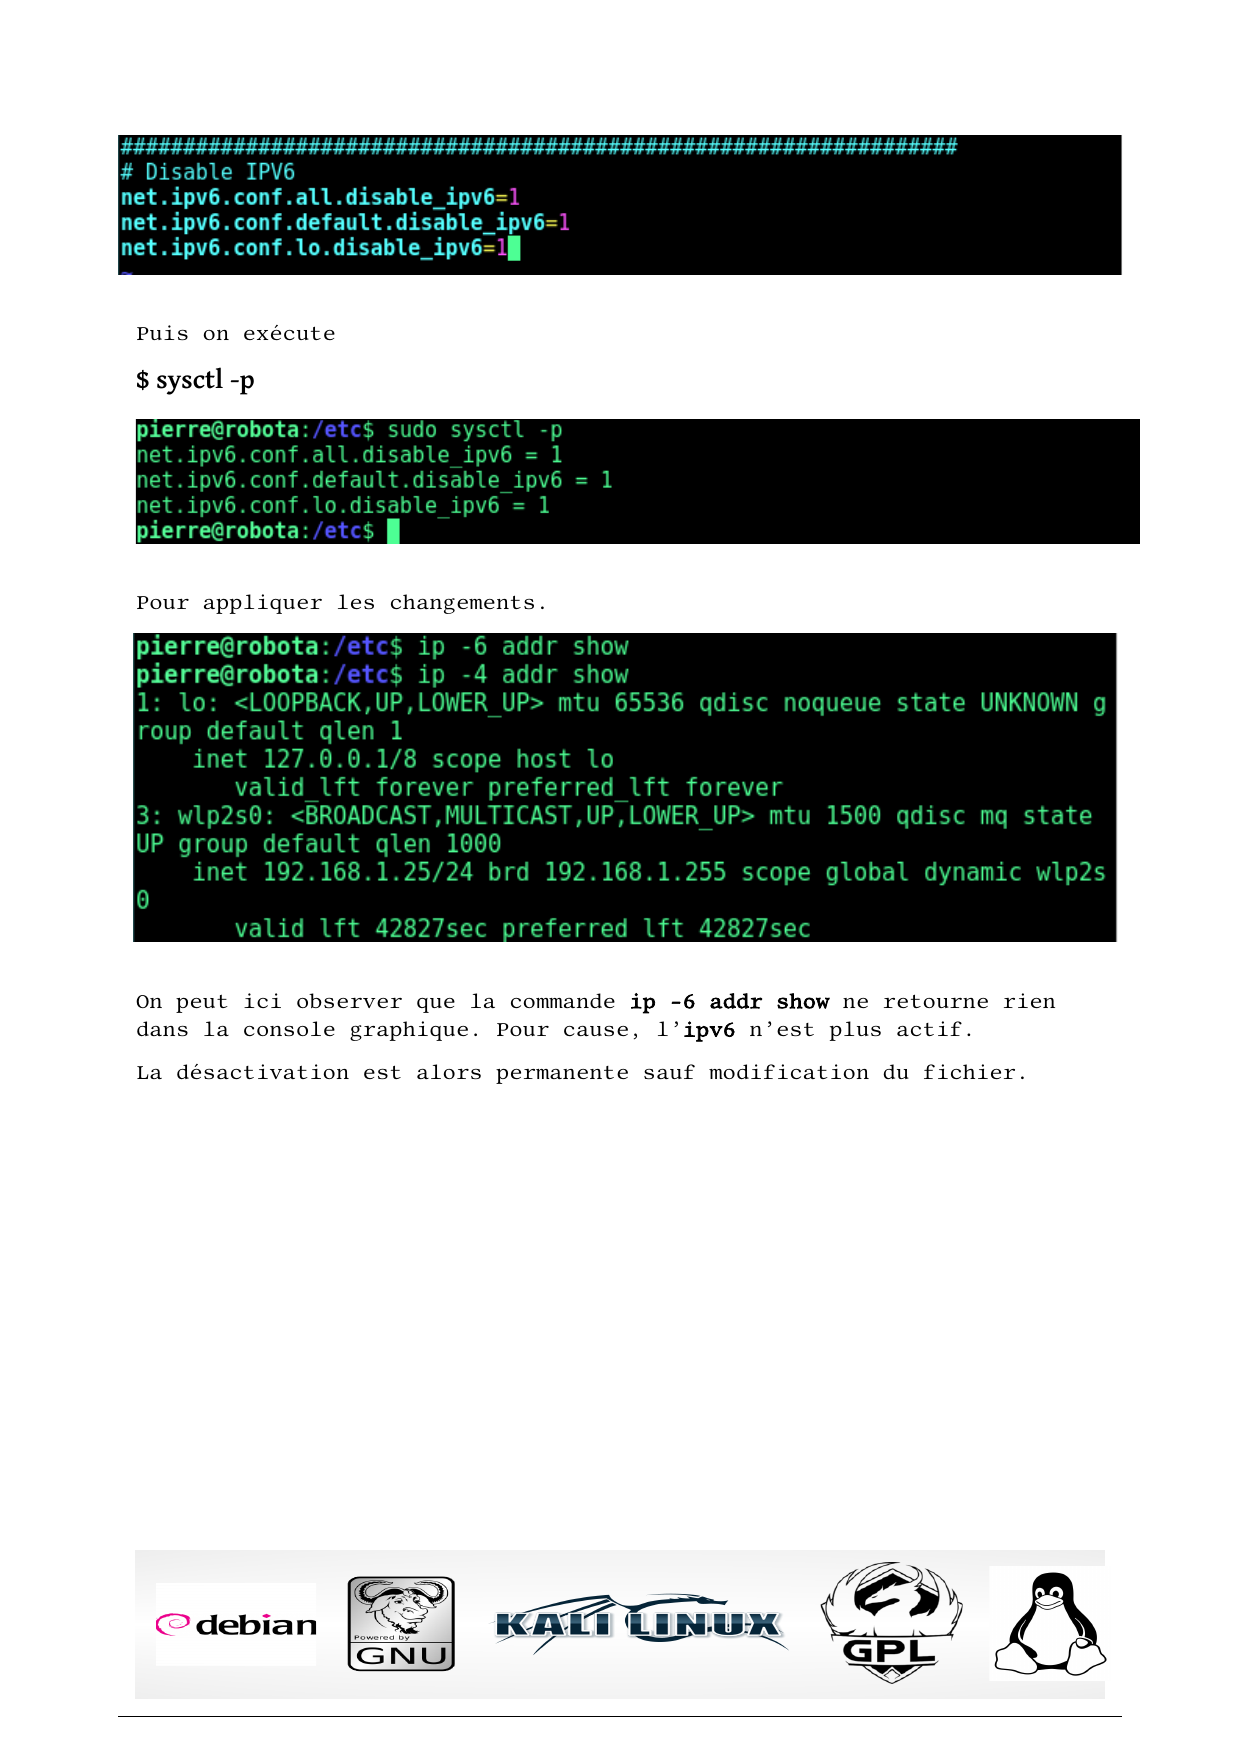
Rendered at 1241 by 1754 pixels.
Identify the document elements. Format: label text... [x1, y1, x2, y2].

picture [156, 1583, 317, 1666]
picture [135, 419, 1140, 544]
text $ sysctl -p [136, 365, 1104, 397]
picture [820, 1562, 963, 1684]
picture [989, 1566, 1112, 1681]
picture [118, 135, 1123, 275]
text Pour appliquer les changements. [136, 591, 1104, 614]
picture [476, 1579, 799, 1670]
picture [341, 1573, 460, 1674]
text Puis on exécute [136, 322, 1104, 346]
text La désactivation est alors permanente sauf modification du fichier. [136, 1061, 1104, 1084]
text On peut ici observer que la commande ip -6 addr show ne retourne rien dans la console graphique. Pour cause, l’ipv6 n’est plus actif. [136, 989, 1104, 1042]
picture [133, 633, 1118, 942]
